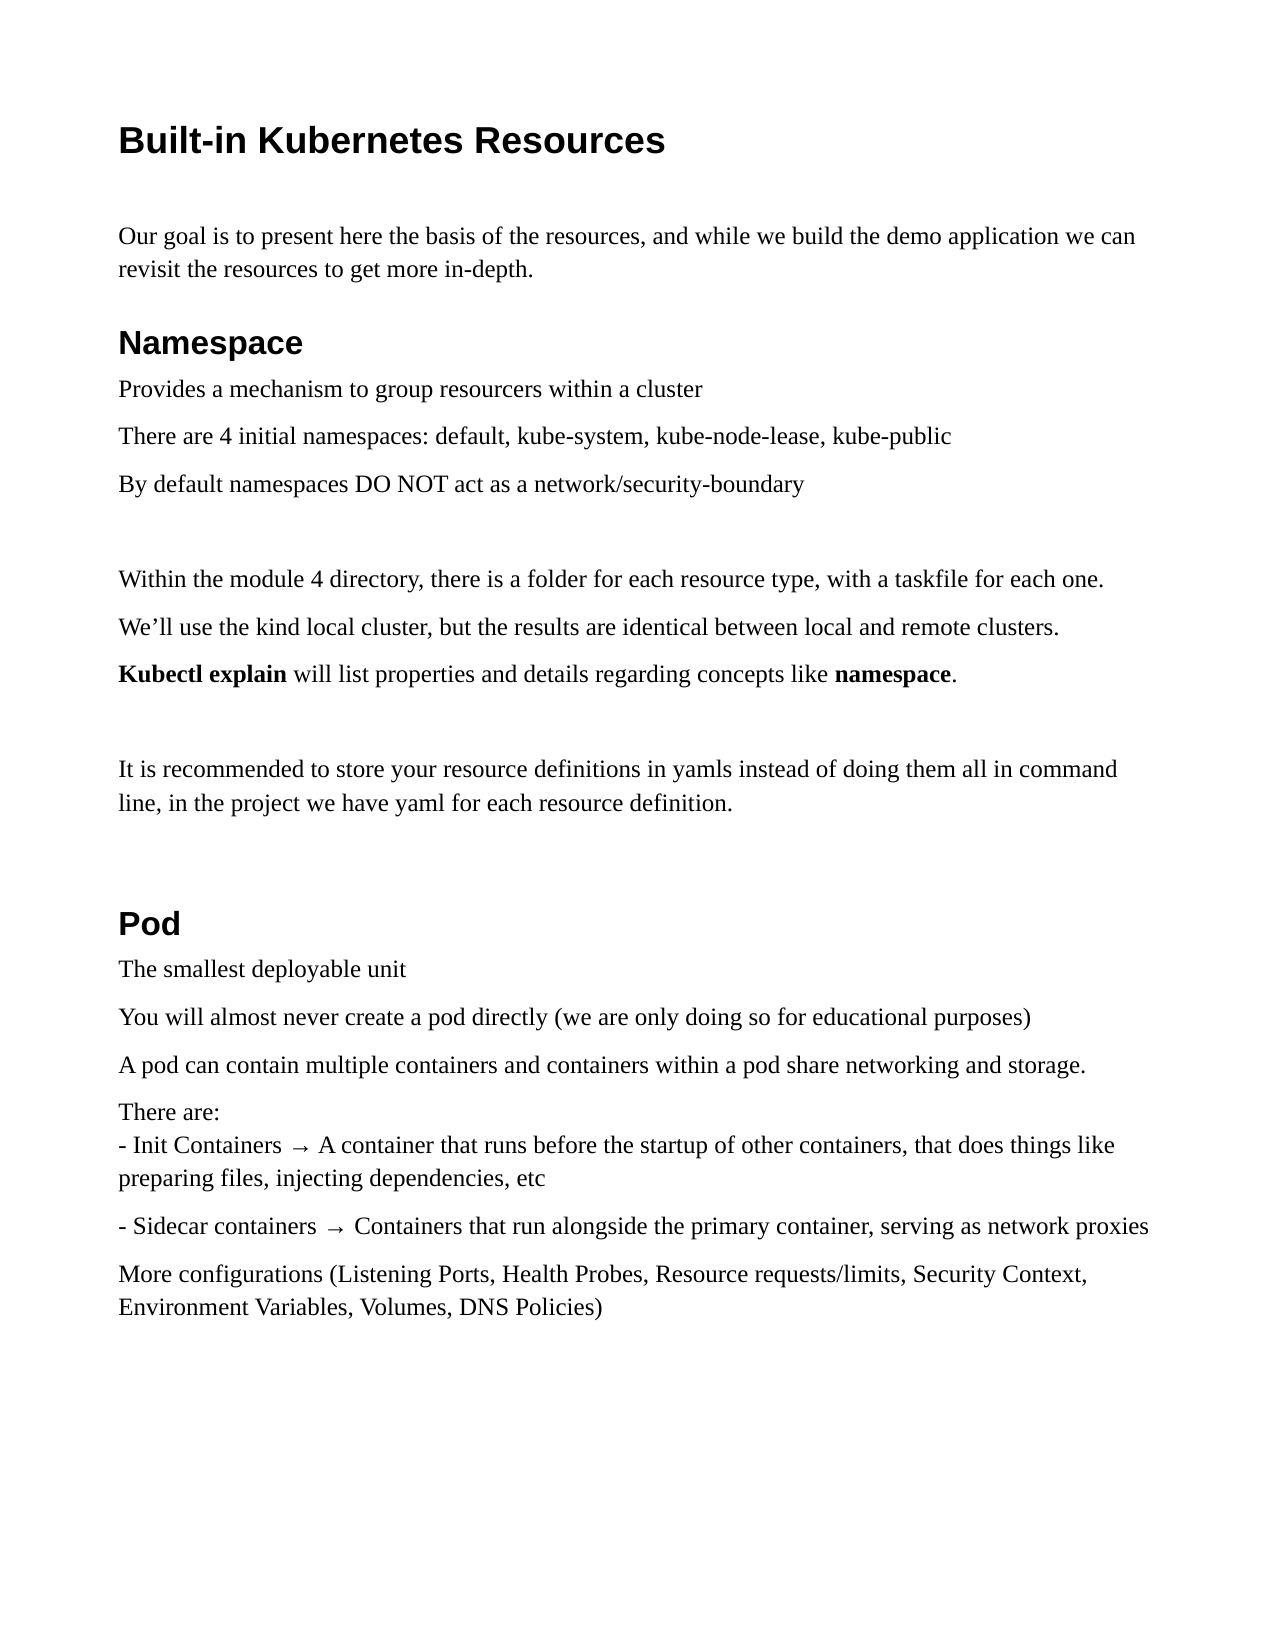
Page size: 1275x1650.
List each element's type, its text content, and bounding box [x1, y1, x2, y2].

text You will almost never create a pod directly (we are only doing so for educational purposes) [118, 1002, 1157, 1031]
text There are: - Init Containers → A container that runs before the startup of other containers, that does things like preparing files, injecting dependencies, etc [118, 1097, 1157, 1192]
text A pod can contain multiple containers and containers within a pod share networking and storage. [118, 1050, 1157, 1078]
text - Sidecar containers → Containers that run alongside the primary container, serving as network proxies [118, 1211, 1157, 1240]
text More configurations (Listening Ports, Health Probes, Resource requests/limits, Security Context, Environment Variables, Volumes, DNS Policies) [118, 1259, 1157, 1320]
text There are 4 initial namespaces: default, kube-system, kube-node-lease, kube-public [118, 421, 1157, 450]
text Provides a mechanism to group resourcers within a cluster [118, 374, 1157, 402]
subtitle Pod [118, 904, 1157, 942]
text It is recommended to store your resource definitions in yamls instead of doing them all in command line, in the project we have yaml for each resource definition. [118, 754, 1157, 816]
text The smallest deployable unit [118, 954, 1157, 983]
subtitle Built-in Kubernetes Resources [118, 118, 1157, 161]
text Within the module 4 directory, there is a folder for each resource type, with a taskfile for each one. [118, 564, 1157, 593]
text By default namespaces DO NOT act as a network/security-boundary [118, 469, 1157, 498]
text Kubectl explain will list properties and details regarding concepts like namespace. [118, 659, 1157, 688]
subtitle Namespace [118, 323, 1157, 361]
text Our goal is to present here the basis of the resources, and while we build the demo application we can revisit the resources to get more in-depth. [118, 221, 1157, 283]
text We’ll use the kind local cluster, but the results are identical between local and remote clusters. [118, 612, 1157, 641]
